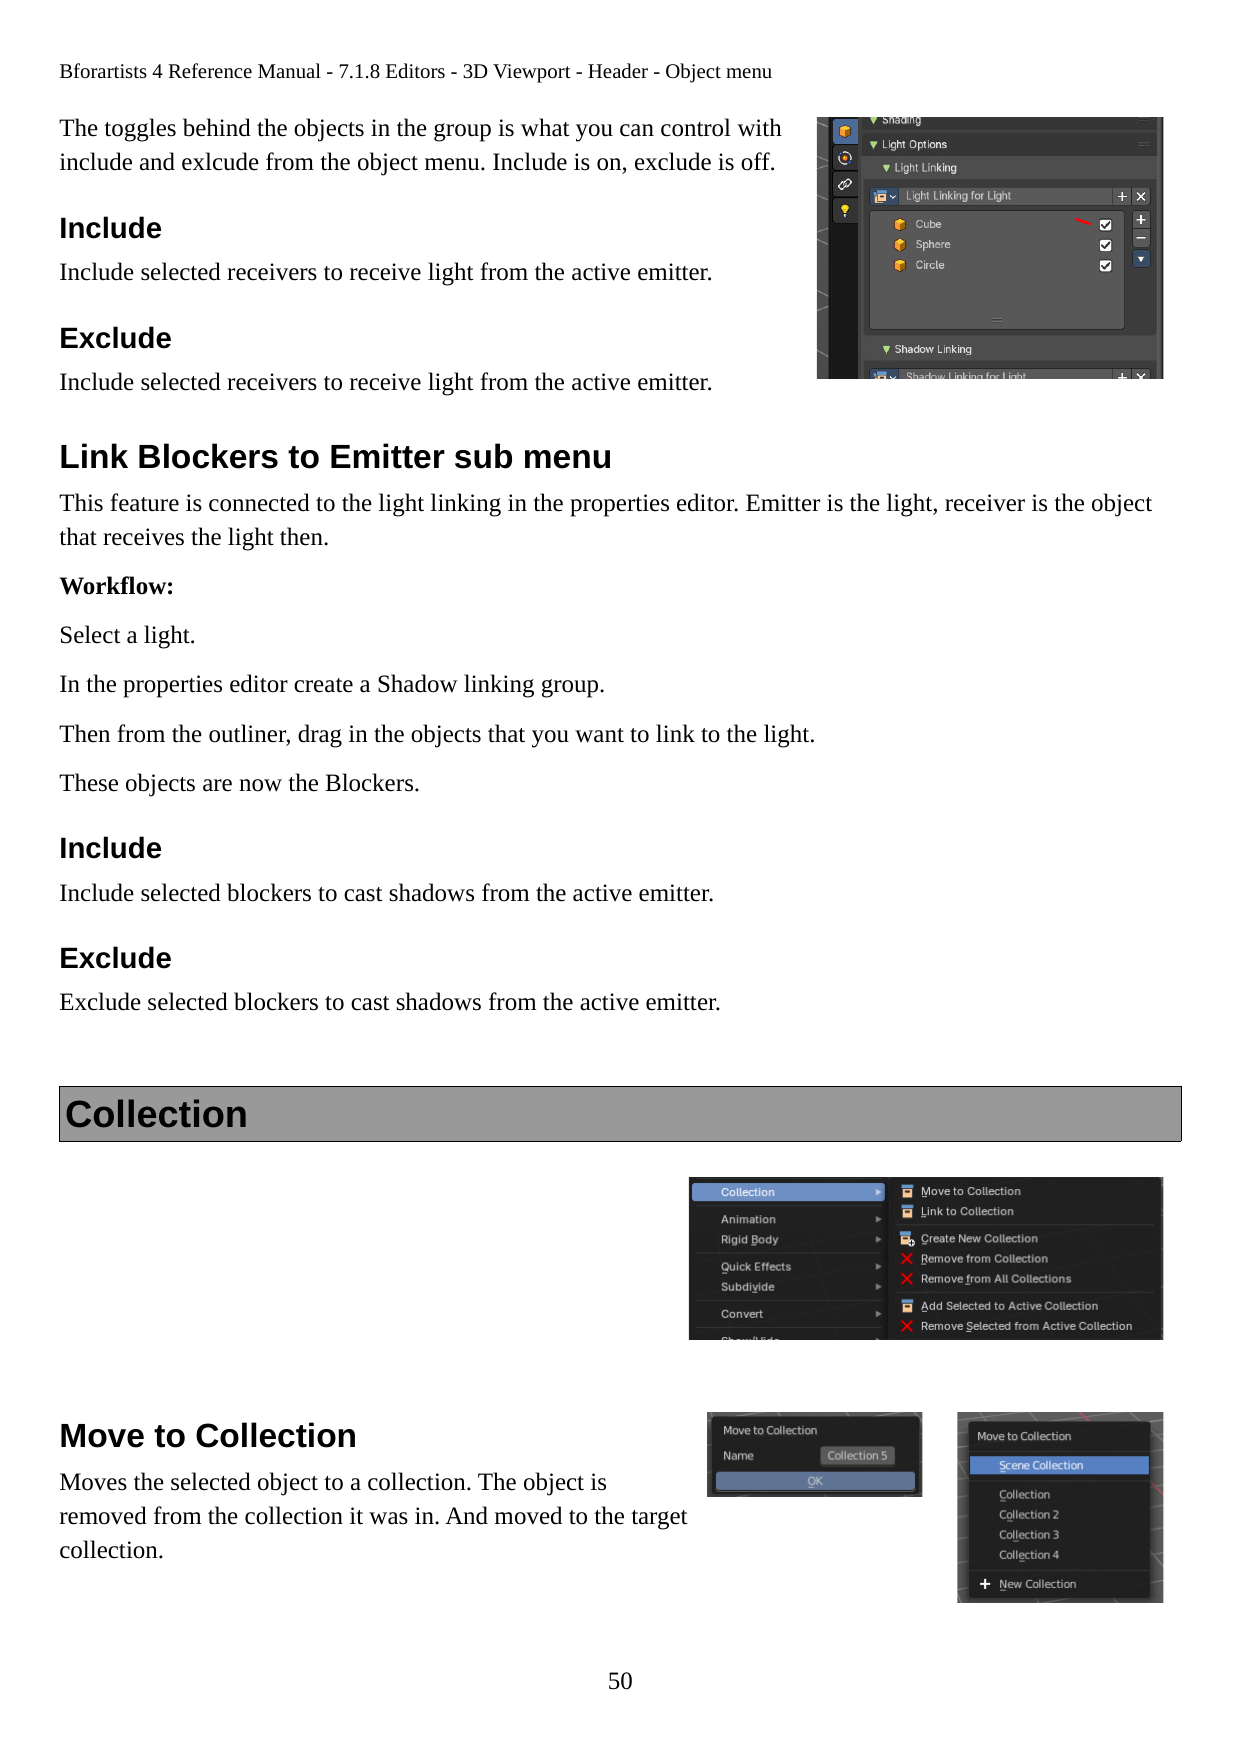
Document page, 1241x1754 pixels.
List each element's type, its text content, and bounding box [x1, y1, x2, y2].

text Include selected receivers to receive light from the active emitter. [59, 257, 816, 286]
text Include selected receivers to receive light from the active emitter. [59, 367, 1181, 396]
text These objects are now the Blockers. [59, 768, 1181, 796]
picture [957, 1412, 1164, 1603]
picture [816, 117, 1164, 379]
picture [707, 1412, 923, 1497]
text This feature is connected to the light linking in the properties editor. Emitter is the light, receiver is the object that receives the light then. [59, 488, 1181, 551]
text In the properties editor create a Shadow linking group. [59, 669, 1181, 698]
text Then from the outliner, drag in the objects that you want to link to the light. [59, 719, 1181, 747]
text Include selected blockers to cast shadows from the active emitter. [59, 878, 1181, 906]
subtitle Exclude [59, 941, 1181, 975]
picture [688, 1177, 1164, 1340]
text The toggles behind the objects in the group is what you can control with include and exlcude from the object menu. Include is on, exclude is off. [59, 113, 1181, 176]
subtitle [1164, 211, 1181, 244]
subtitle Exclude [59, 321, 816, 354]
subtitle Link Blockers to Emitter sub menu [59, 437, 1181, 475]
subtitle Include [59, 211, 816, 244]
subtitle [1164, 1416, 1181, 1454]
text Select a light. [59, 621, 1181, 649]
subtitle [1164, 321, 1181, 354]
subtitle [923, 1416, 957, 1454]
text Workflow: [59, 571, 1181, 600]
table_header Collection [60, 1087, 1181, 1141]
subtitle Move to Collection [59, 1416, 707, 1454]
subtitle Include [59, 831, 1181, 865]
text Exclude selected blockers to cast shadows from the active emitter. [59, 987, 1181, 1016]
text Moves the selected object to a collection. The object is removed from the collection it was in. And moved to the target collection. [59, 1467, 957, 1564]
